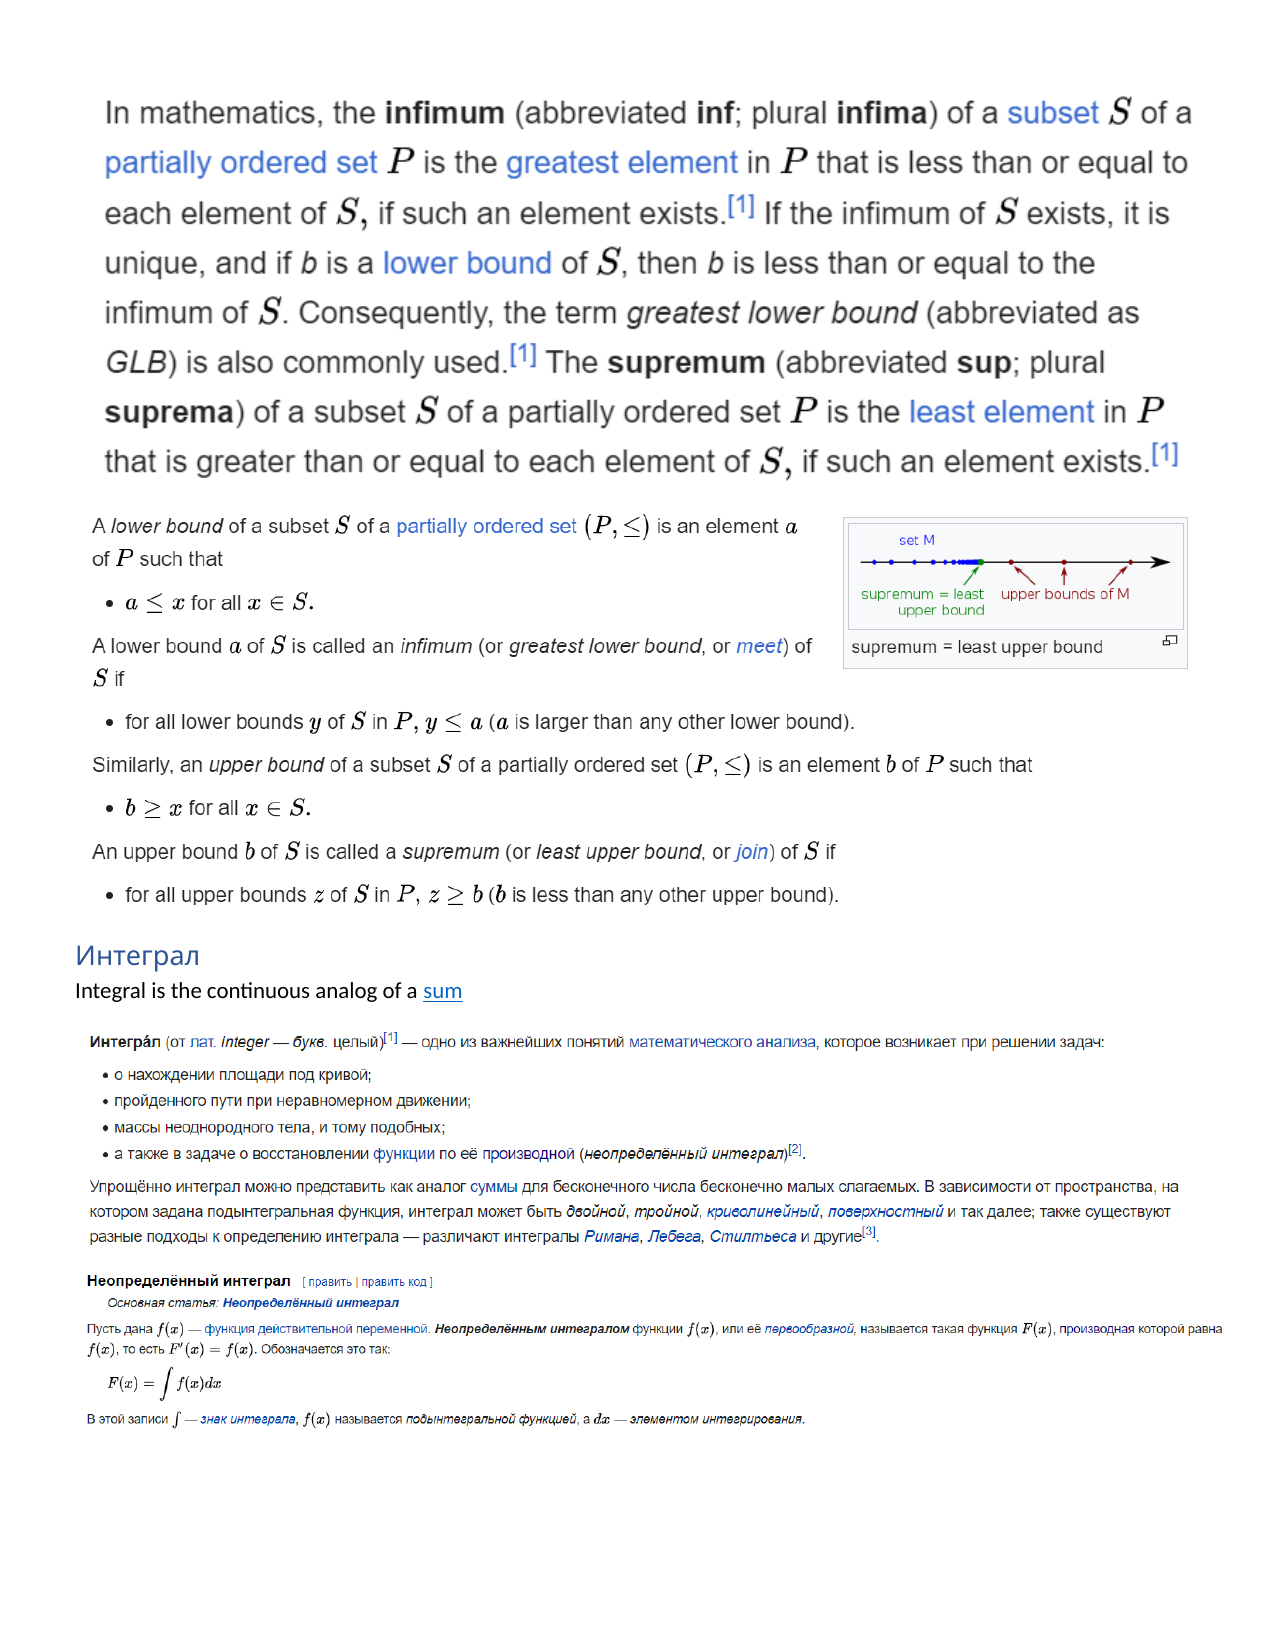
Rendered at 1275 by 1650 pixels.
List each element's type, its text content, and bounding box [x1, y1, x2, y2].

picture [75, 1023, 1194, 1250]
picture [75, 513, 1200, 918]
subtitle Интеграл [75, 937, 1200, 973]
picture [75, 1268, 1251, 1431]
picture [75, 75, 1200, 495]
text Integral is the continuous analog of a sum [75, 976, 1200, 1004]
